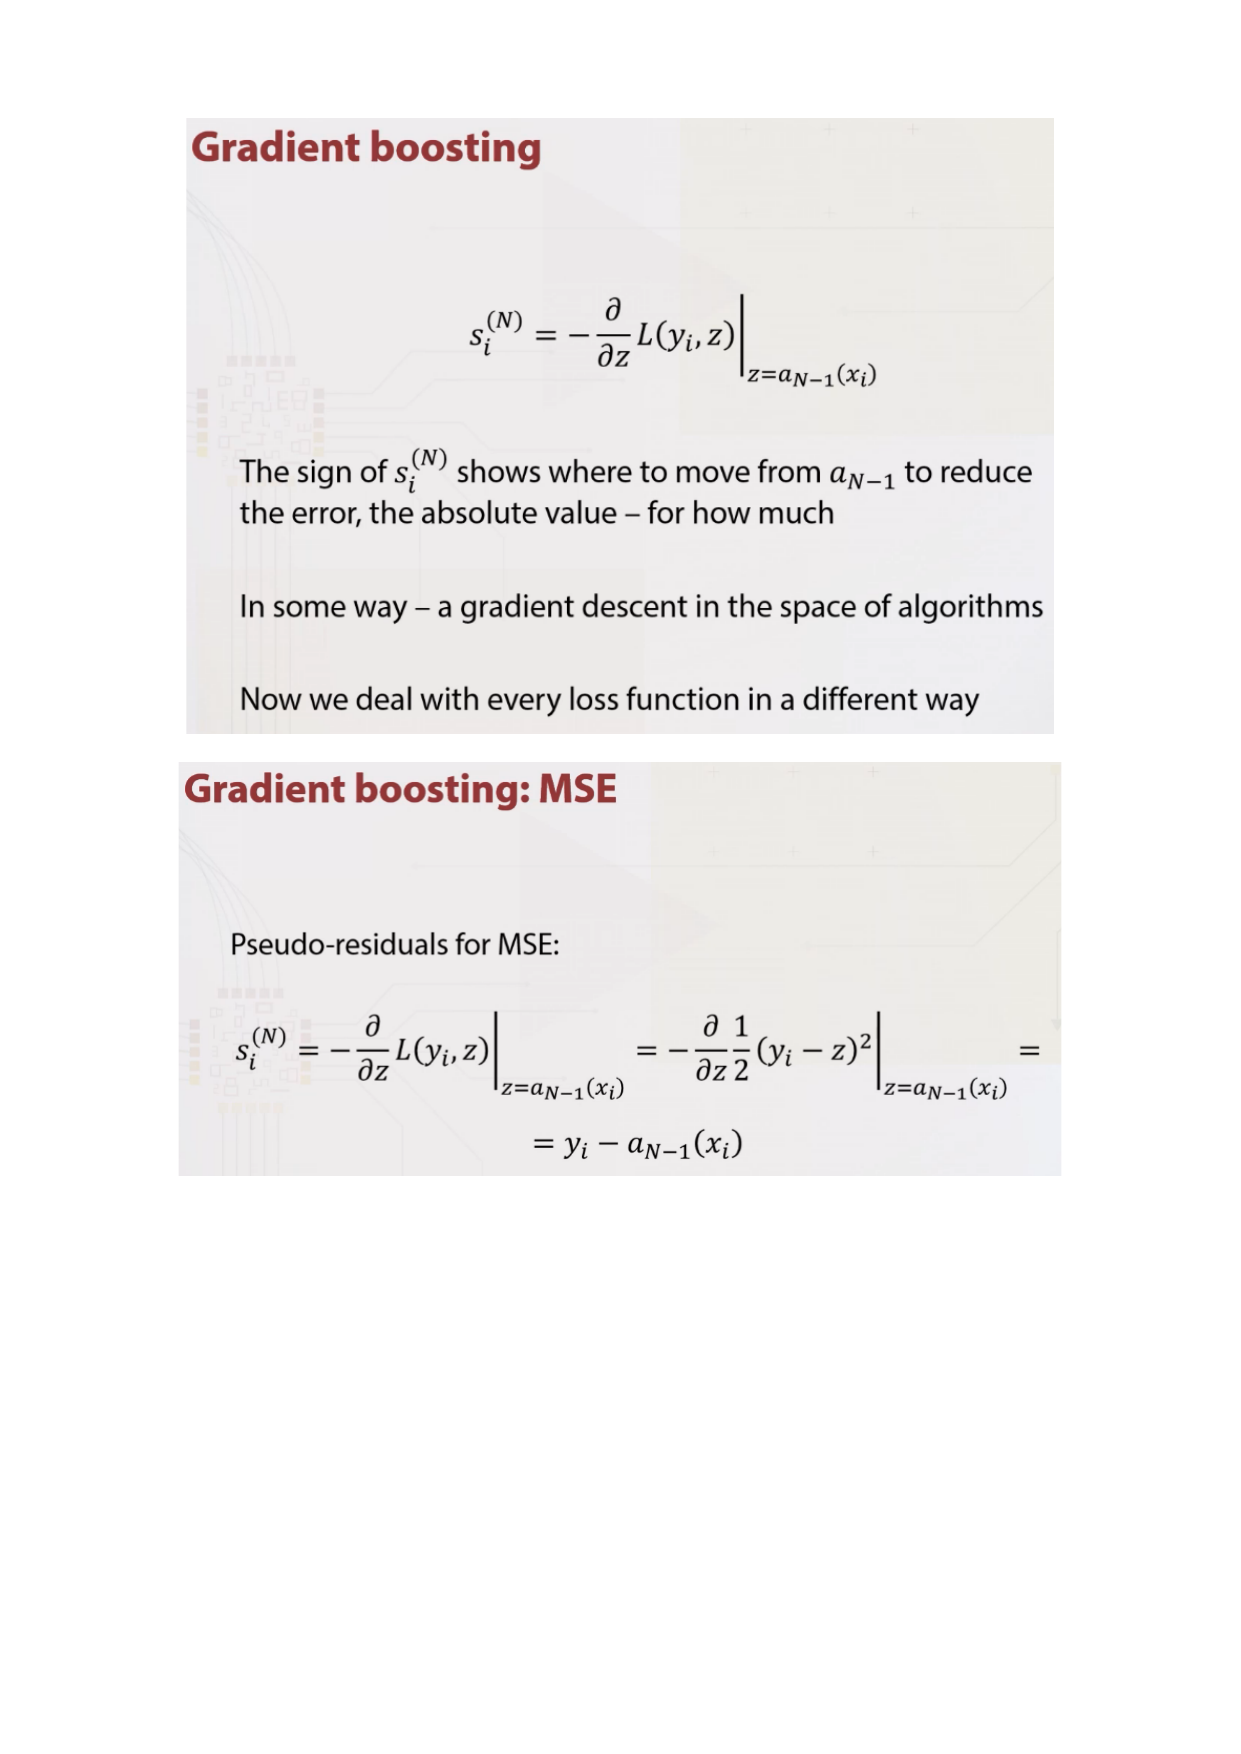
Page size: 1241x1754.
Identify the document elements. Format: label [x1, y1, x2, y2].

picture [178, 762, 1062, 1176]
picture [186, 118, 1054, 734]
